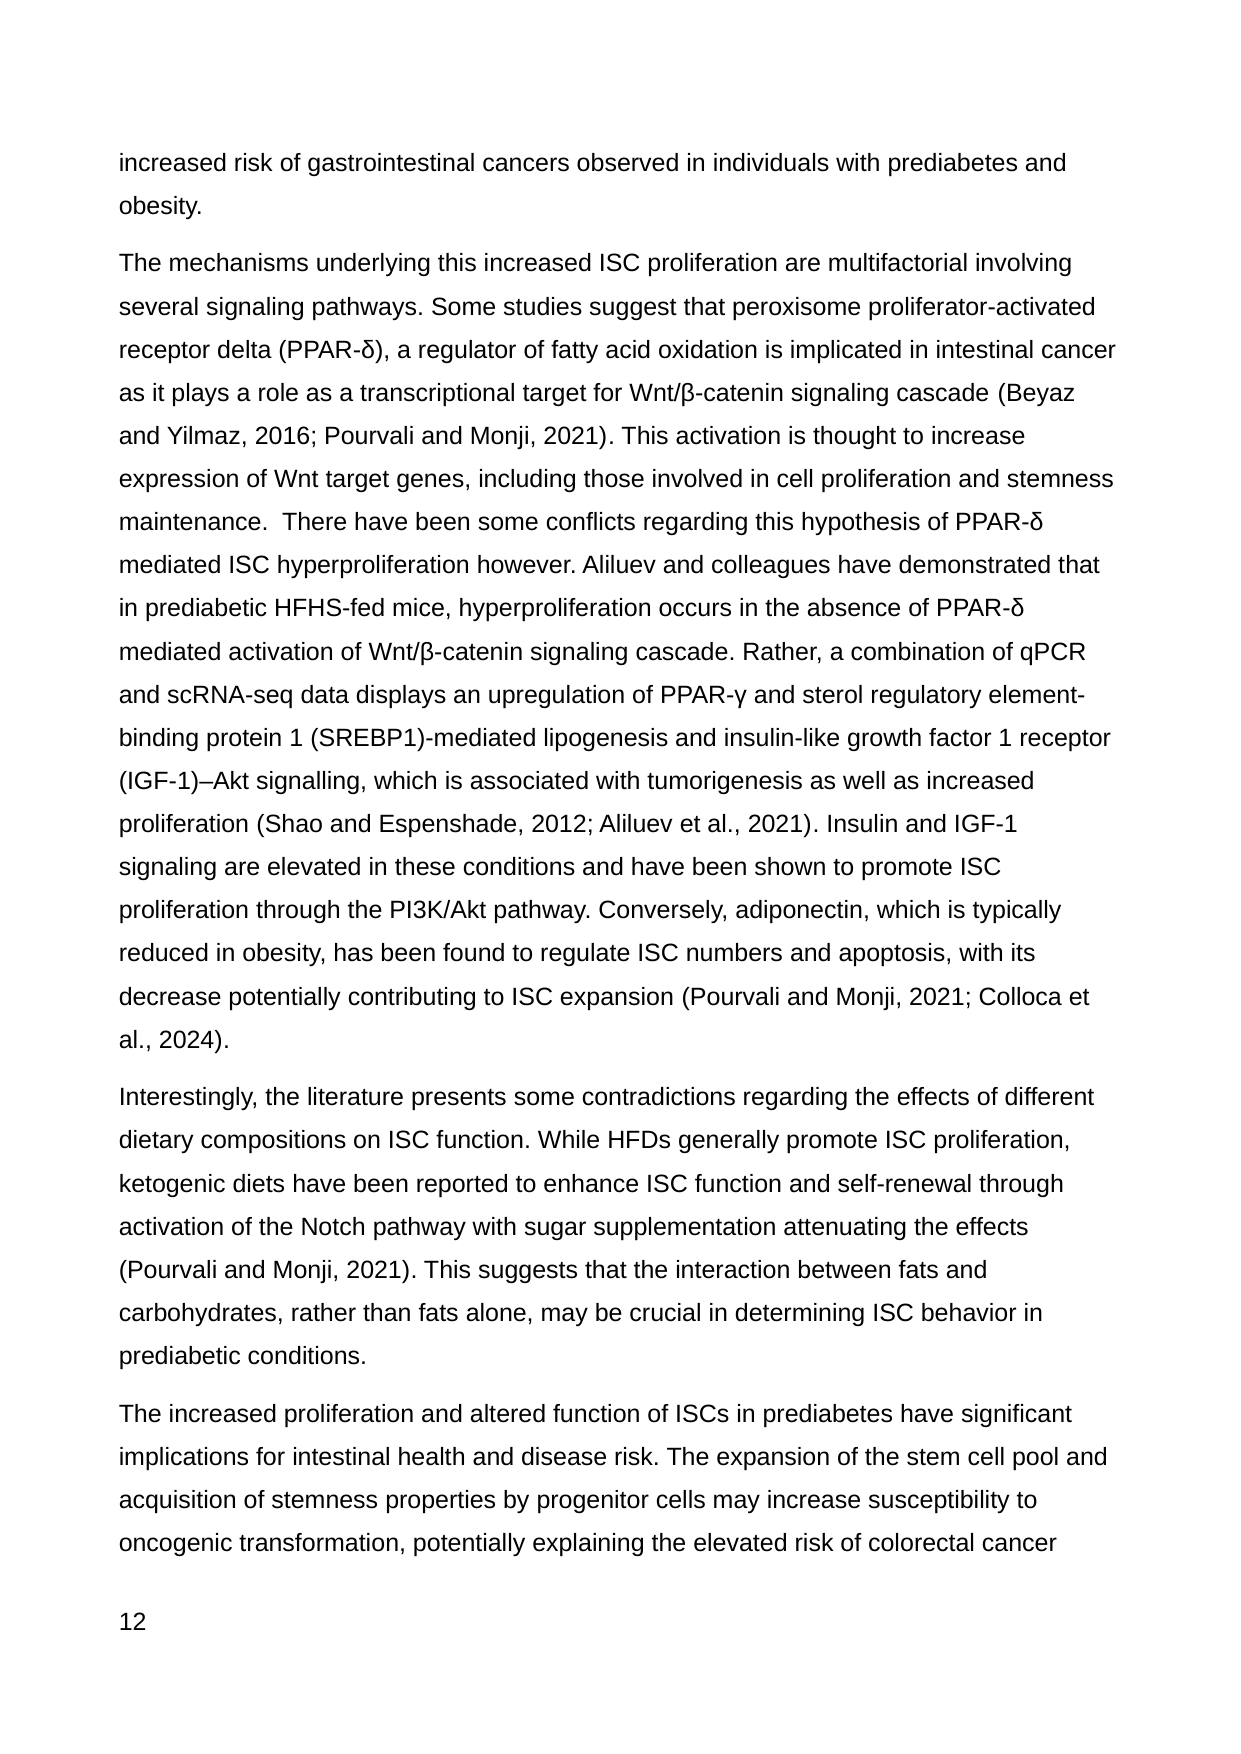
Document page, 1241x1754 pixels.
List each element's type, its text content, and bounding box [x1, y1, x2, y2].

text increased risk of gastrointestinal cancers observed in individuals with prediabetes and obesity. [118, 148, 1122, 219]
text Interestingly, the literature presents some contradictions regarding the effects of different dietary compositions on ISC function. While HFDs generally promote ISC proliferation, ketogenic diets have been reported to enhance ISC function and self-renewal through activation of the Notch pathway with sugar supplementation attenuating the effects (Pourvali and Monji, 2021). This suggests that the interaction between fats and carbohydrates, rather than fats alone, may be crucial in determining ISC behavior in prediabetic conditions. [118, 1082, 1122, 1370]
text The mechanisms underlying this increased ISC proliferation are multifactorial involving several signaling pathways. Some studies suggest that peroxisome proliferator-activated receptor delta (PPAR-δ), a regulator of fatty acid oxidation is implicated in intestinal cancer as it plays a role as a transcriptional target for Wnt/β-catenin signaling cascade (Beyaz and Yilmaz, 2016; Pourvali and Monji, 2021). This activation is thought to increase expression of Wnt target genes, including those involved in cell proliferation and stemness maintenance. There have been some conflicts regarding this hypothesis of PPAR-δ mediated ISC hyperproliferation however. Aliluev and colleagues have demonstrated that in prediabetic HFHS-fed mice, hyperproliferation occurs in the absence of PPAR-δ mediated activation of Wnt/β-catenin signaling cascade. Rather, a combination of qPCR and scRNA-seq data displays an upregulation of PPAR-γ and sterol regulatory element-binding protein 1 (SREBP1)-mediated lipogenesis and insulin-like growth factor 1 receptor (IGF-1)–Akt signalling, which is associated with tumorigenesis as well as increased proliferation (Shao and Espenshade, 2012; Aliluev et al., 2021). Insulin and IGF-1 signaling are elevated in these conditions and have been shown to promote ISC proliferation through the PI3K/Akt pathway. Conversely, adiponectin, which is typically reduced in obesity, has been found to regulate ISC numbers and apoptosis, with its decrease potentially contributing to ISC expansion (Pourvali and Monji, 2021; Colloca et al., 2024). [118, 248, 1122, 1053]
text The increased proliferation and altered function of ISCs in prediabetes have significant implications for intestinal health and disease risk. The expansion of the stem cell pool and acquisition of stemness properties by progenitor cells may increase susceptibility to oncogenic transformation, potentially explaining the elevated risk of colorectal cancer [118, 1399, 1122, 1557]
